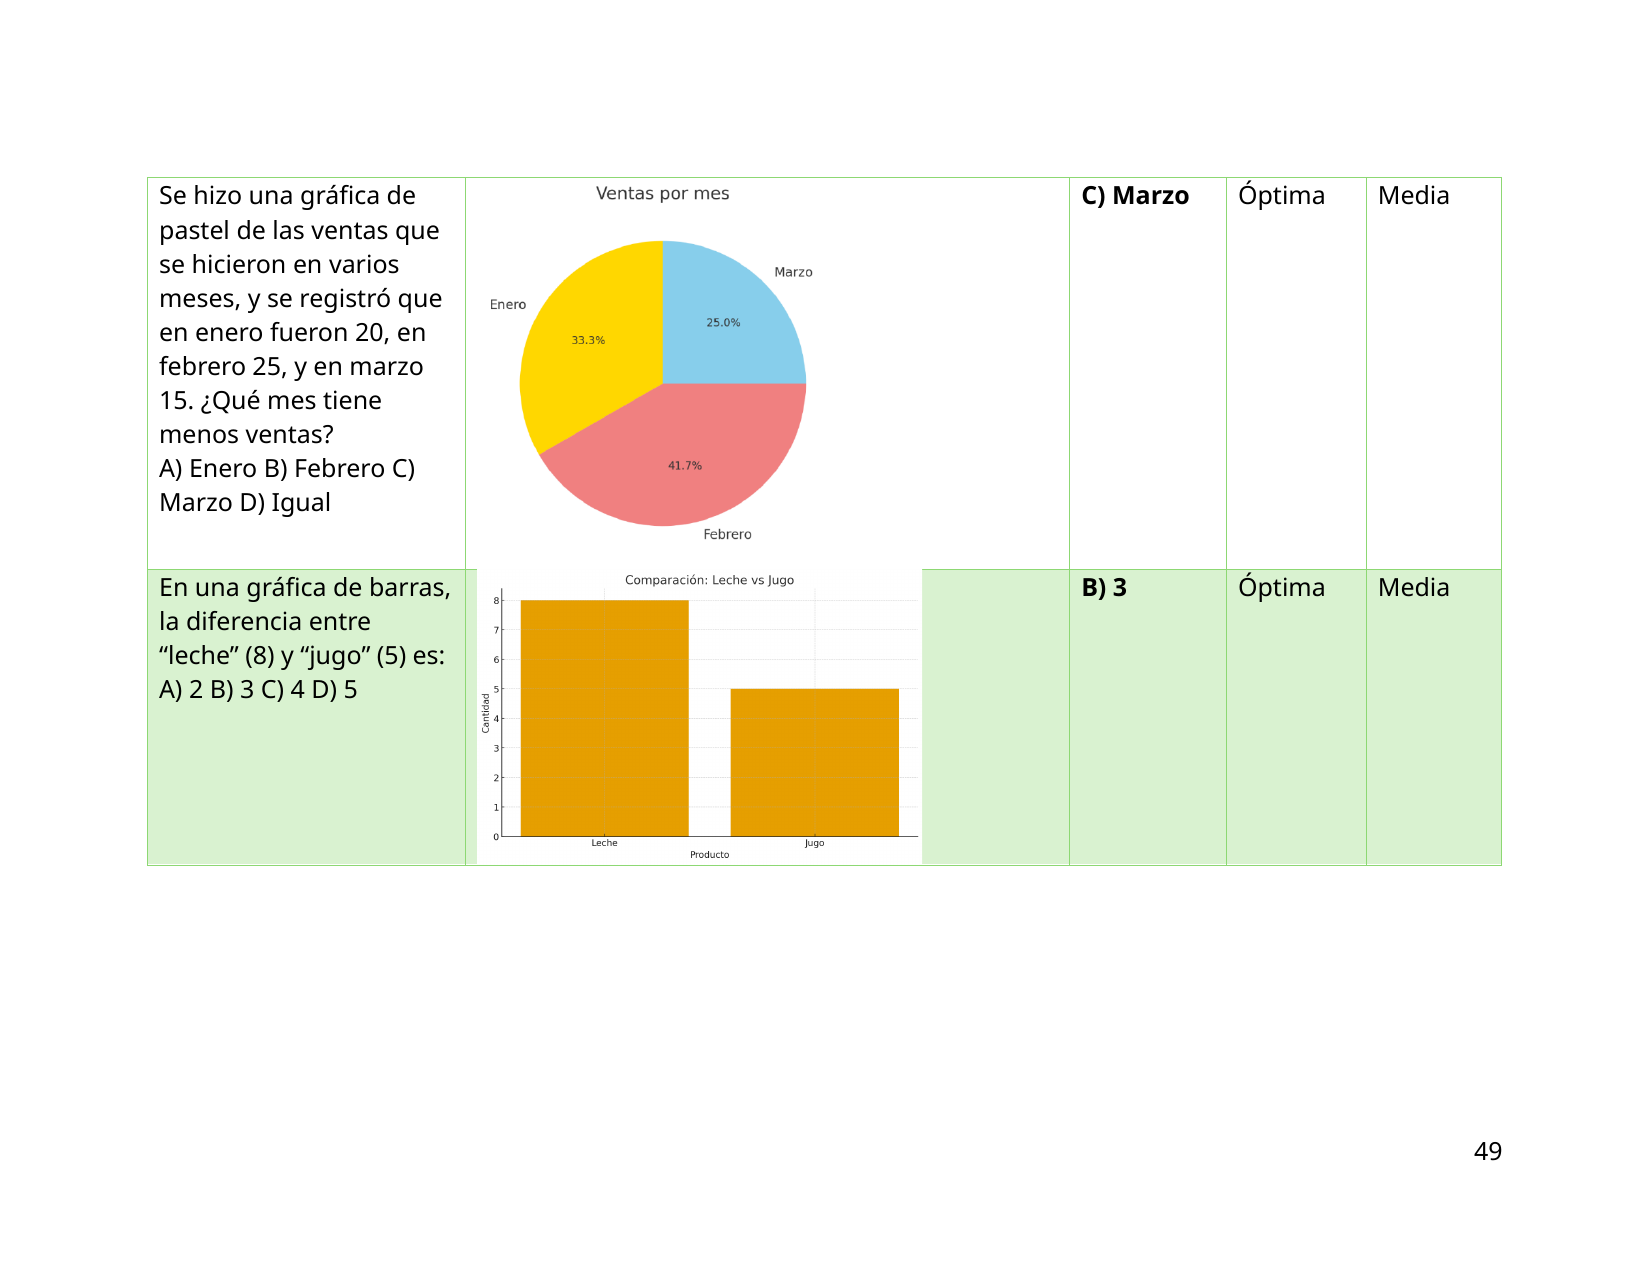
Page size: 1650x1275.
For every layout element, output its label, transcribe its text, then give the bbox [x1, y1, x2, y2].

table_cell En una gráfica de barras, la diferencia entre “leche” (8) y “jugo” (5) es: A) 2 B) 3 C) 4 D) 5 [148, 570, 465, 864]
table_cell B) 3 [1070, 570, 1226, 864]
table_cell [849, 178, 1069, 569]
table_cell [923, 570, 1069, 864]
picture [477, 178, 923, 865]
table_cell Óptima [1227, 178, 1366, 569]
table_cell Media [1367, 178, 1501, 569]
table_cell [466, 570, 477, 864]
table_cell Media [1367, 570, 1501, 864]
table_cell Óptima [1227, 570, 1366, 864]
table_cell [466, 178, 477, 569]
table_cell C) Marzo [1070, 178, 1226, 569]
table_cell Se hizo una gráfica de pastel de las ventas que se hicieron en varios meses, y se registró que en enero fueron 20, en febrero 25, y en marzo 15. ¿Qué mes tiene menos ventas? A) Enero B) Febrero C) Marzo D) Igual [148, 178, 465, 569]
